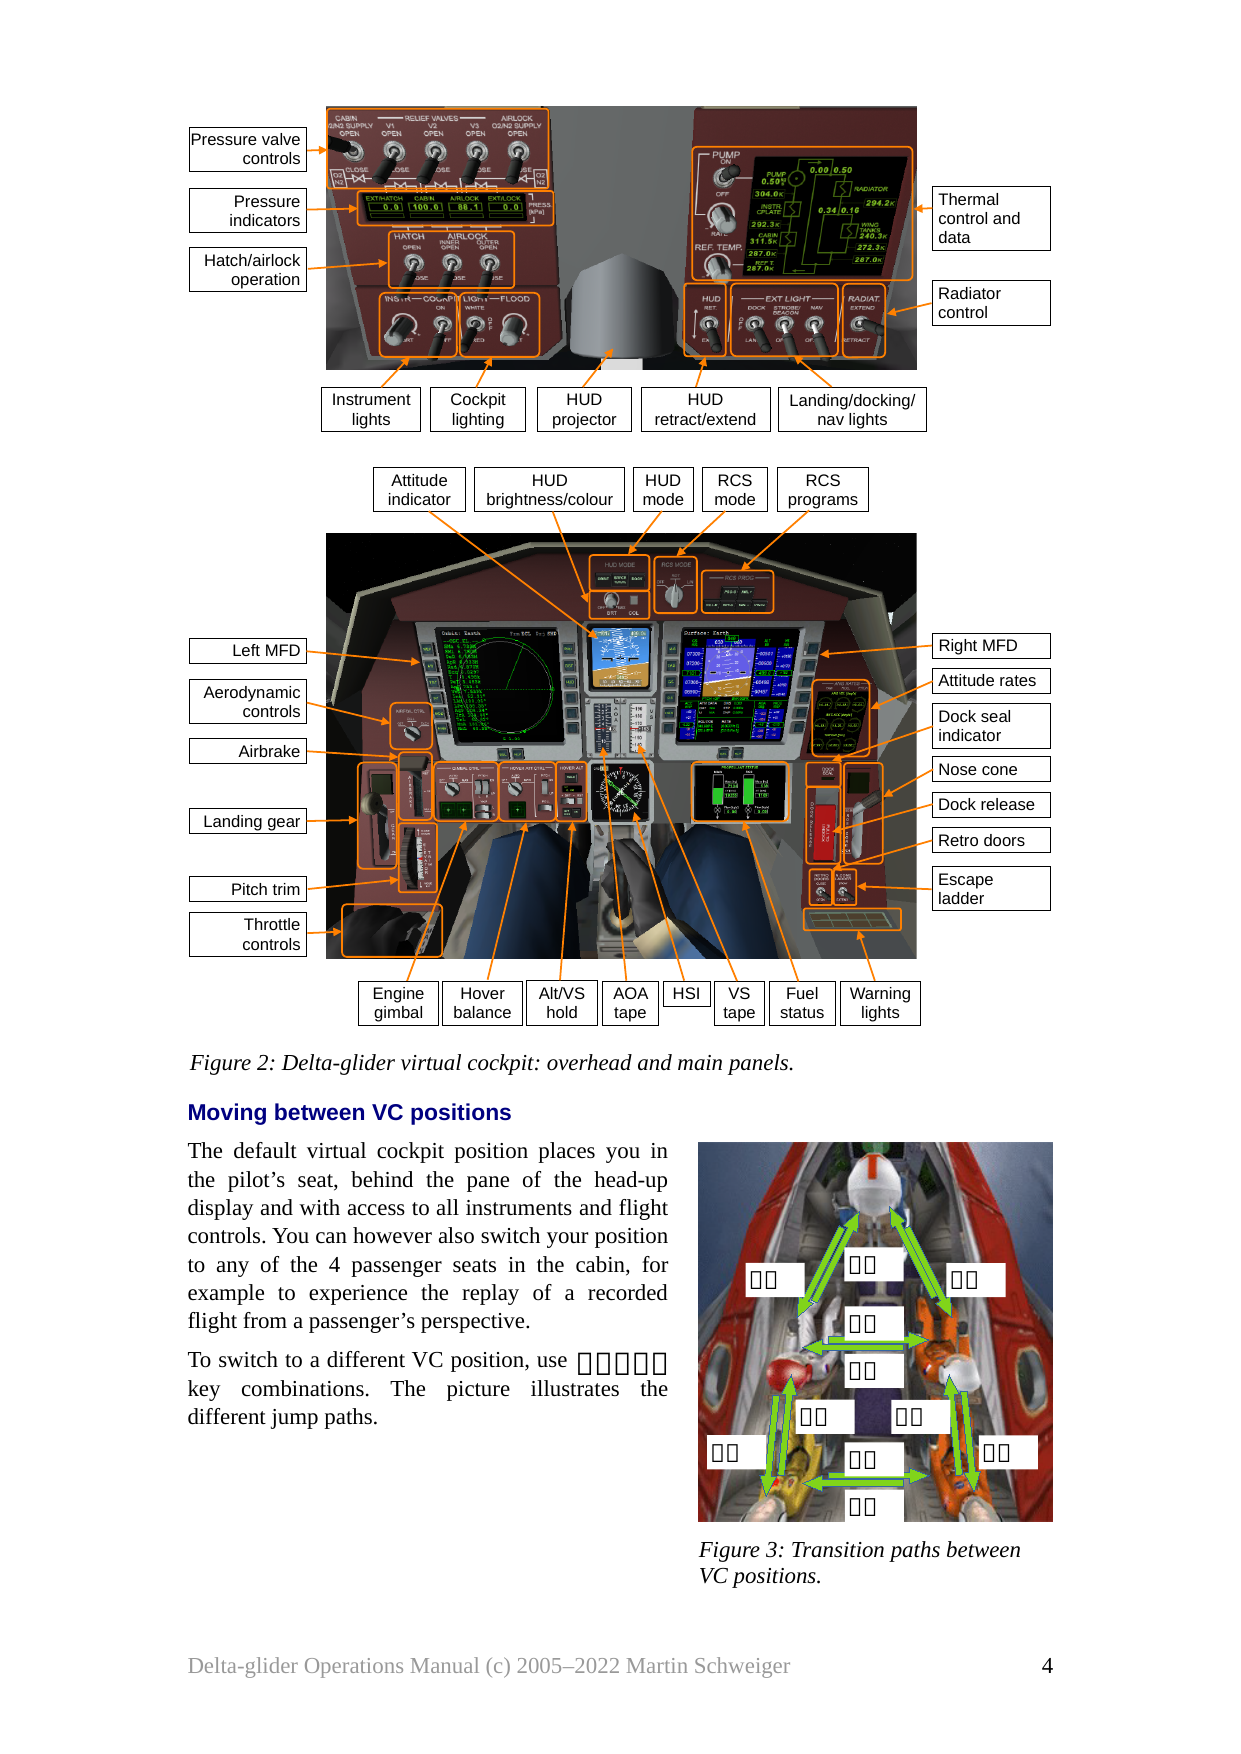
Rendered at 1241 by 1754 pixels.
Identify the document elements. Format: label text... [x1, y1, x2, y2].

text Figure 2: Delta-glider virtual cockpit: overhead and main panels. [189, 890, 1051, 1076]
text Figure 2: Delta-glider virtual cockpit: overhead and main panels. [189, 704, 326, 751]
picture [698, 1142, 1053, 1522]
subtitle Moving between VC positions [187, 467, 1053, 1126]
picture [392, 704, 431, 748]
picture [814, 681, 868, 755]
text Figure 2: Delta-glider virtual cockpit: overhead and main panels. [647, 480, 721, 533]
text Figure 2: Delta-glider virtual cockpit: overhead and main panels. [786, 480, 1051, 645]
picture [855, 750, 868, 755]
picture [656, 558, 695, 612]
picture [400, 352, 488, 370]
text Figure 2: Delta-glider virtual cockpit: overhead and main panels. [933, 828, 1050, 852]
text Figure 2: Delta-glider virtual cockpit: overhead and main panels. [189, 753, 326, 820]
text To switch to a different VC position, use  key combinations. The picture illustrates the different jump paths. [187, 1345, 698, 1430]
text Figure 2: Delta-glider virtual cockpit: overhead and main panels. [189, 653, 326, 706]
picture [805, 910, 900, 929]
picture [563, 533, 642, 593]
text Figure 2: Delta-glider virtual cockpit: overhead and main panels. [933, 757, 1050, 781]
text Figure 2: Delta-glider virtual cockpit: overhead and main panels. [778, 480, 868, 511]
text Figure 2: Delta-glider virtual cockpit: overhead and main panels. [715, 982, 764, 1025]
picture [686, 285, 724, 355]
picture [694, 148, 911, 279]
picture [343, 906, 433, 955]
text Figure 2: Delta-glider virtual cockpit: overhead and main panels. [190, 809, 306, 833]
text Figure 2: Delta-glider virtual cockpit: overhead and main panels. [917, 772, 1051, 807]
picture [703, 282, 808, 370]
picture [359, 192, 552, 224]
text Figure 2: Delta-glider virtual cockpit: overhead and main panels. [917, 728, 1051, 776]
picture [802, 282, 917, 370]
text Figure 2: Delta-glider virtual cockpit: overhead and main panels. [190, 639, 306, 663]
picture [703, 572, 772, 612]
text Figure 2: Delta-glider virtual cockpit: overhead and main panels. [703, 480, 767, 511]
picture [884, 810, 917, 853]
picture [841, 734, 917, 827]
picture [461, 294, 538, 355]
picture [417, 820, 524, 959]
picture [326, 533, 917, 959]
picture [437, 822, 462, 891]
text Figure 2: Delta-glider virtual cockpit: overhead and main panels. [555, 480, 659, 533]
text Figure 2: Delta-glider virtual cockpit: overhead and main panels. [190, 739, 306, 763]
picture [864, 857, 881, 862]
picture [494, 821, 571, 959]
picture [500, 763, 554, 820]
text Figure 2: Delta-glider virtual cockpit: overhead and main panels. [917, 683, 1051, 730]
picture [871, 690, 917, 746]
picture [326, 106, 917, 370]
text Figure 2: Delta-glider virtual cockpit: overhead and main panels. [189, 480, 454, 652]
text Figure 2: Delta-glider virtual cockpit: overhead and main panels. [475, 480, 624, 511]
picture [591, 592, 648, 617]
text Figure 2: Delta-glider virtual cockpit: overhead and main panels. [933, 867, 1050, 910]
text Figure 2: Delta-glider virtual cockpit: overhead and main panels. [704, 480, 804, 533]
picture [845, 820, 881, 862]
picture [326, 822, 397, 886]
text Figure 2: Delta-glider virtual cockpit: overhead and main panels. [359, 982, 438, 1025]
text Figure 2: Delta-glider virtual cockpit: overhead and main panels. [603, 982, 658, 1025]
picture [557, 763, 585, 820]
text Figure 2: Delta-glider virtual cockpit: overhead and main panels. [933, 793, 1050, 817]
picture [398, 819, 435, 823]
picture [811, 871, 831, 904]
picture [326, 882, 438, 931]
picture [381, 294, 455, 355]
picture [418, 906, 441, 955]
picture [435, 763, 497, 820]
picture [326, 709, 400, 756]
text Figure 2: Delta-glider virtual cockpit: overhead and main panels. [917, 647, 1051, 686]
text Figure 2: Delta-glider virtual cockpit: overhead and main panels. [190, 680, 306, 723]
text Figure 2: Delta-glider virtual cockpit: overhead and main panels. [917, 842, 1051, 888]
picture [808, 788, 839, 862]
picture [390, 233, 513, 287]
text Figure 2: Delta-glider virtual cockpit: overhead and main panels. [770, 982, 835, 1025]
picture [326, 754, 389, 819]
picture [400, 754, 431, 819]
picture [328, 110, 547, 187]
picture [844, 285, 884, 356]
picture [808, 764, 839, 785]
picture [884, 780, 917, 816]
text The default virtual cockpit position places you in the pilot’s seat, behind the pane of the head-up display and with access to all instruments and flight controls. You can however also switch your position to any of the 4 passenger seats in the cabin, for example to experience the replay of a recorded flight from a passenger’s perspective. [187, 1136, 1053, 1334]
text Figure 2: Delta-glider virtual cockpit: overhead and main panels. [634, 480, 693, 511]
text Figure 2: Delta-glider virtual cockpit: overhead and main panels. [189, 822, 326, 888]
text Figure 2: Delta-glider virtual cockpit: overhead and main panels. [527, 981, 597, 1025]
picture [326, 188, 358, 208]
text Figure 2: Delta-glider virtual cockpit: overhead and main panels. [841, 982, 920, 1025]
text Figure 2: Delta-glider virtual cockpit: overhead and main panels. [933, 704, 1050, 748]
picture [844, 846, 917, 887]
picture [400, 825, 435, 891]
picture [693, 763, 787, 820]
text Figure 2: Delta-glider virtual cockpit: overhead and main panels. [190, 877, 306, 901]
picture [881, 210, 917, 313]
picture [359, 764, 395, 867]
text Figure 2: Delta-glider virtual cockpit: overhead and main panels. [933, 669, 1050, 693]
text Figure 3: Transition paths between VC positions. [698, 1522, 1053, 1588]
text Figure 2: Delta-glider virtual cockpit: overhead and main panels. [374, 480, 465, 511]
text Figure 2: Delta-glider virtual cockpit: overhead and main panels. [917, 806, 1051, 843]
text Figure 2: Delta-glider virtual cockpit: overhead and main panels. [189, 889, 326, 932]
text Figure 2: Delta-glider virtual cockpit: overhead and main panels. [190, 913, 306, 956]
picture [732, 285, 837, 355]
picture [591, 556, 648, 589]
text Figure 2: Delta-glider virtual cockpit: overhead and main panels. [433, 480, 559, 533]
picture [845, 764, 881, 827]
text Figure 2: Delta-glider virtual cockpit: overhead and main panels. [933, 634, 1050, 658]
picture [326, 933, 414, 959]
picture [835, 871, 855, 904]
